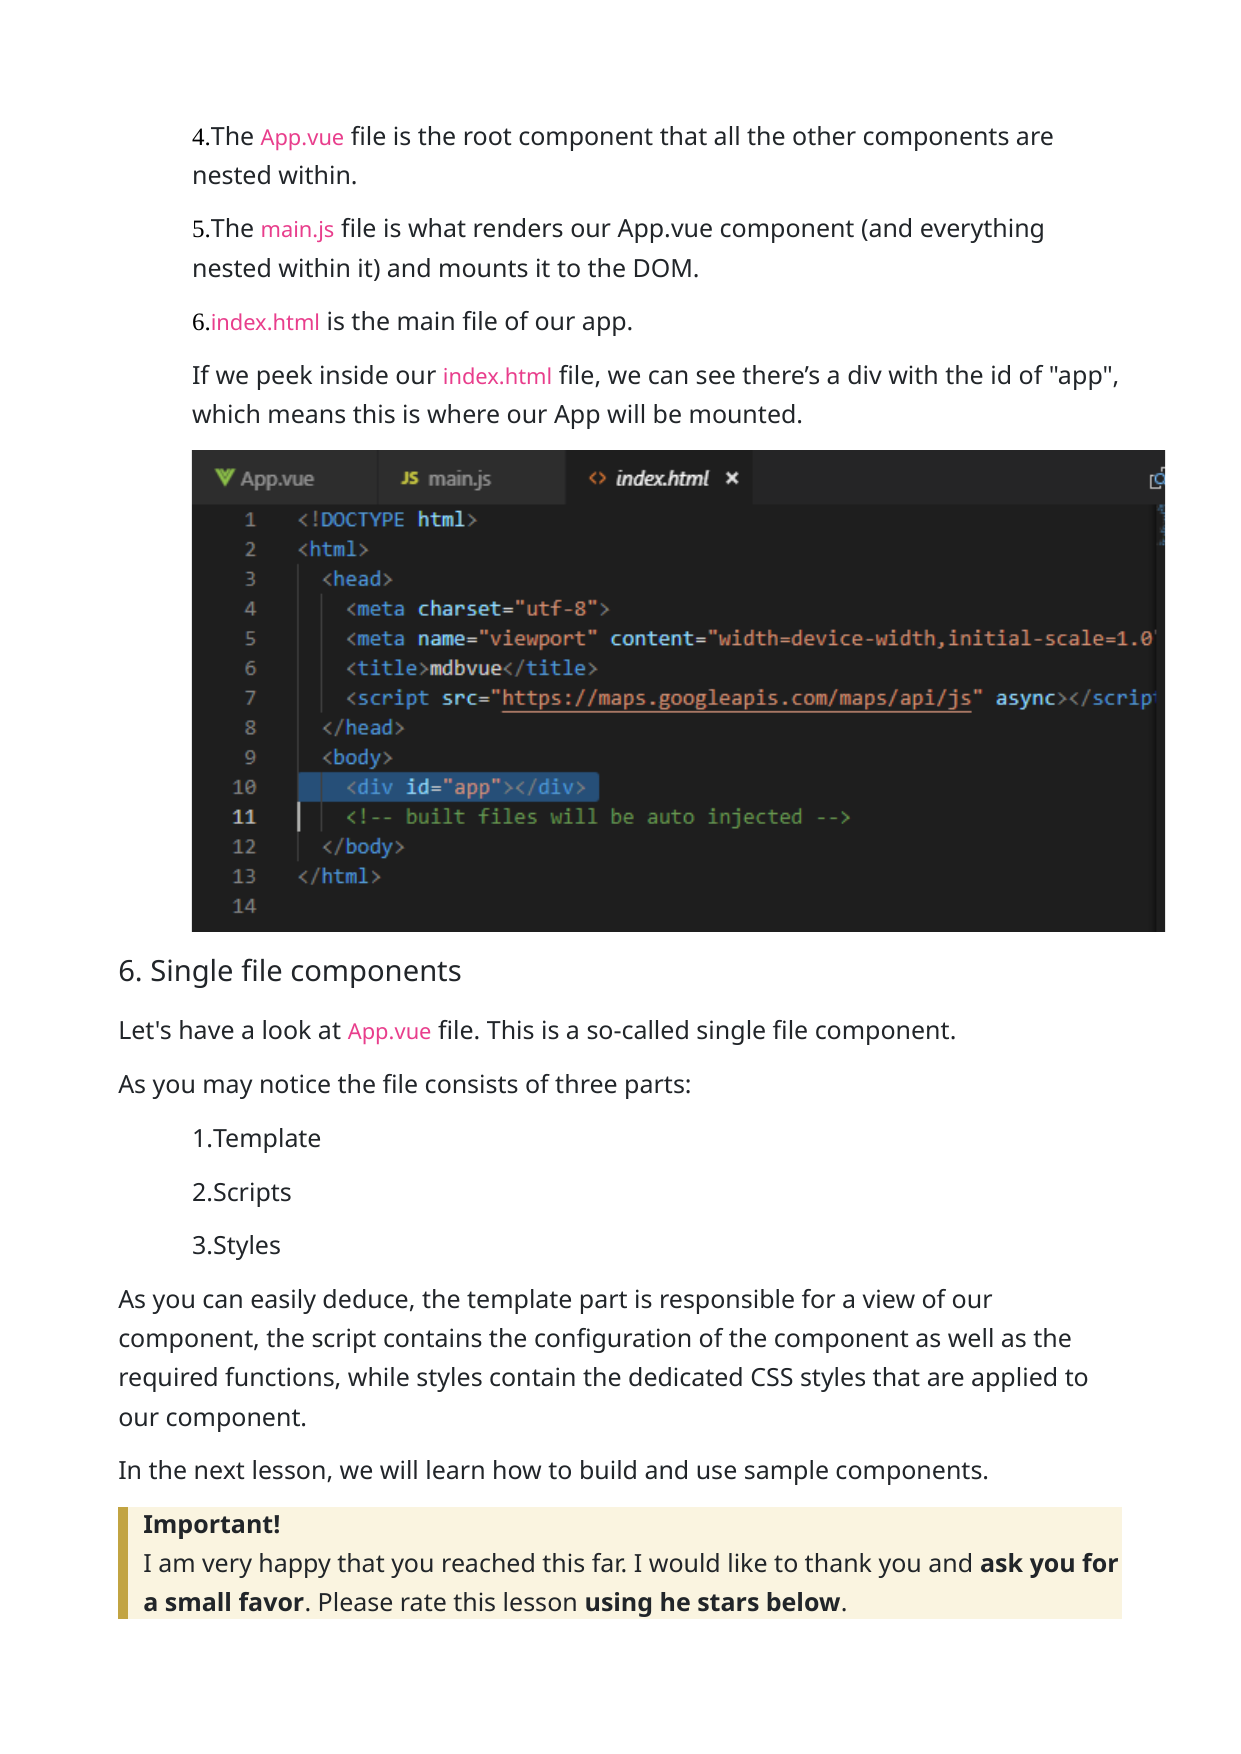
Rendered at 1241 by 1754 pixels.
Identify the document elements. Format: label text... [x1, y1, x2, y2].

list If we peek inside our index.html file, we can see there’s a div with the id of "app", which means this is where our App will be mounted. [118, 358, 1122, 431]
text As you may notice the file consists of three parts: [118, 1067, 1122, 1101]
picture [191, 450, 1166, 932]
subtitle 6. Single file components [118, 951, 1122, 990]
text Important! I am very happy that you reached this far. I would like to thank you and ask you for a small favor. Please rate this lesson using he stars below. [128, 1507, 1122, 1619]
list Scripts [118, 1174, 1122, 1208]
text Let's have a look at App.vue file. This is a so-called single file component. [118, 1013, 1122, 1047]
list Styles [118, 1228, 1122, 1262]
list The App.vue file is the root component that all the other components are nested within. [118, 118, 1122, 191]
text In the next lesson, we will learn how to build and use sample components. [118, 1453, 1122, 1487]
text As you can easily deduce, the template part is responsible for a view of our component, the script contains the configuration of the component as well as the required functions, while styles contain the dedicated CSS styles that are applied to our component. [118, 1282, 1122, 1433]
list index.html is the main file of our app. [118, 304, 1122, 338]
list The main.js file is what renders our App.vue component (and everything nested within it) and mounts it to the DOM. [118, 211, 1122, 284]
list Template [118, 1120, 1122, 1154]
